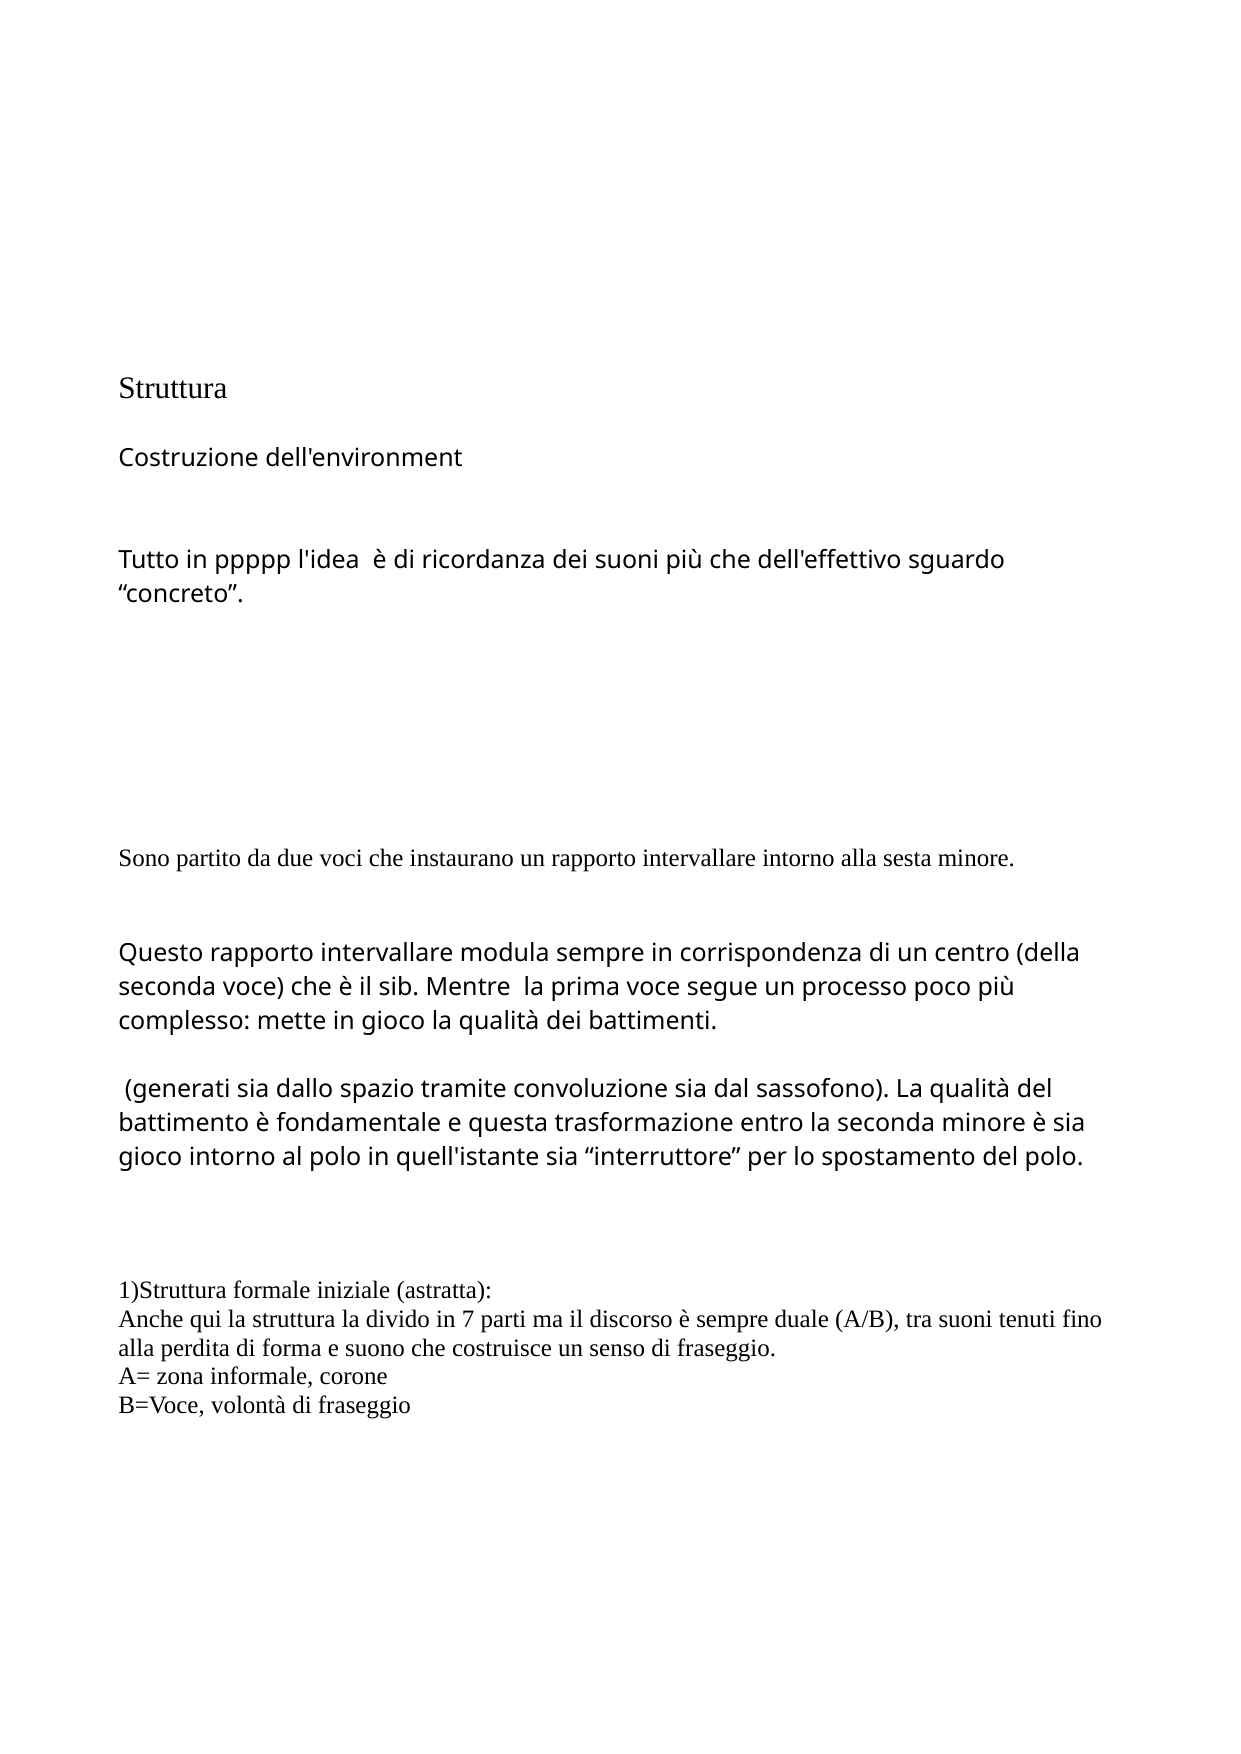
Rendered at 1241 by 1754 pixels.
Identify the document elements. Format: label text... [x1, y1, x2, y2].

text (generati sia dallo spazio tramite convoluzione sia dal sassofono). La qualità del battimento è fondamentale e questa trasformazione entro la seconda minore è sia gioco intorno al polo in quell'istante sia “interruttore” per lo spostamento del polo. [118, 1071, 1122, 1173]
text B=Voce, volontà di fraseggio [118, 1390, 1122, 1419]
text A= zona informale, corone [118, 1361, 1122, 1390]
text Anche qui la struttura la divido in 7 parti ma il discorso è sempre duale (A/B), tra suoni tenuti fino alla perdita di forma e suono che costruisce un senso di fraseggio. [118, 1304, 1122, 1361]
text 1)Struttura formale iniziale (astratta): [118, 1275, 1122, 1304]
text Questo rapporto intervallare modula sempre in corrispondenza di un centro (della seconda voce) che è il sib. Mentre la prima voce segue un processo poco più complesso: mette in gioco la qualità dei battimenti. [118, 934, 1122, 1037]
text Tutto in ppppp l'idea è di ricordanza dei suoni più che dell'effettivo sguardo “concreto”. [118, 542, 1122, 610]
text Sono partito da due voci che instaurano un rapporto intervallare intorno alla sesta minore. [118, 843, 1122, 872]
text Struttura [118, 369, 1122, 405]
text Costruzione dell'environment [118, 439, 1122, 473]
